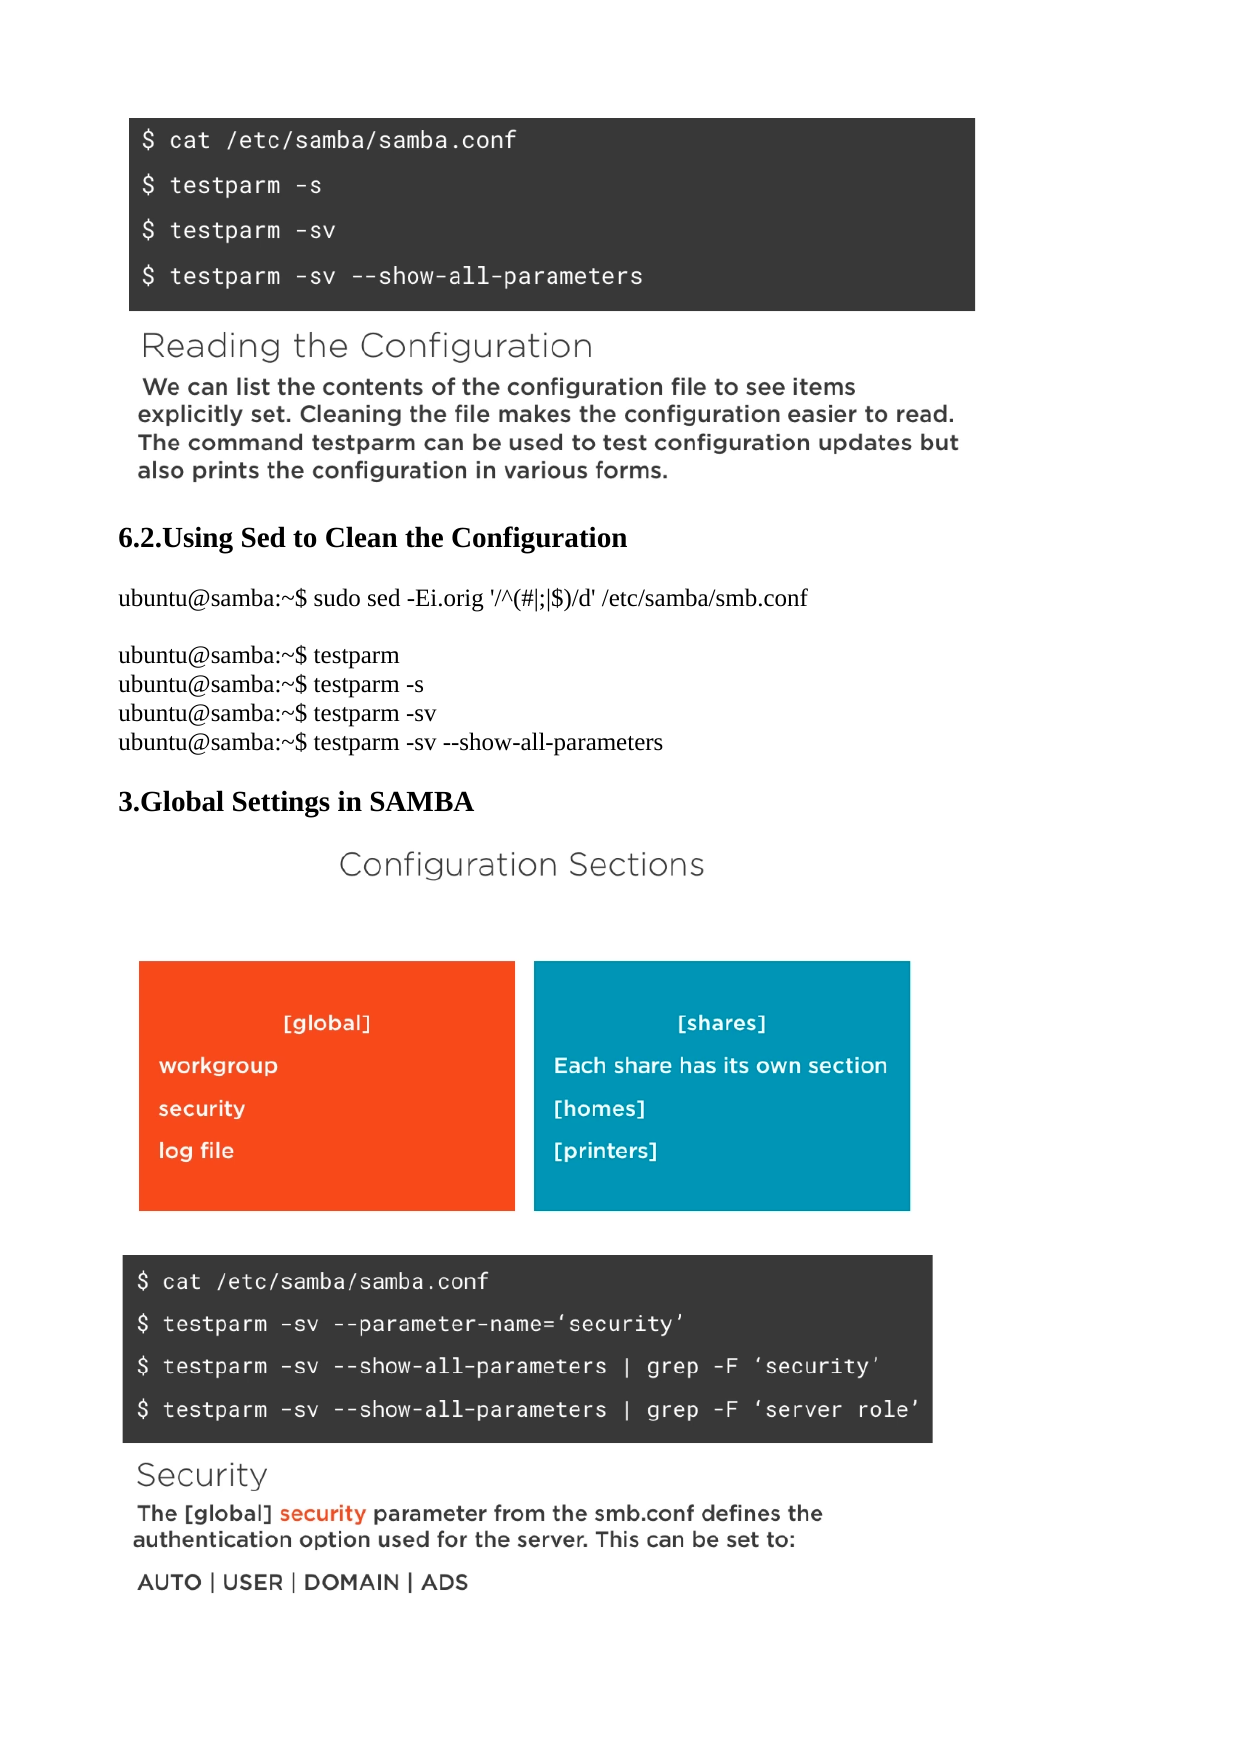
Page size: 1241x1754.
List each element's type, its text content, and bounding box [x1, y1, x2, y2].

text ubuntu@samba:~$ testparm -sv --show-all-parameters [118, 727, 1122, 755]
text 6.2.Using Sed to Clean the Configuration [118, 521, 1122, 554]
text ubuntu@samba:~$ testparm [118, 640, 1122, 669]
picture [129, 118, 976, 492]
text ubuntu@samba:~$ sudo sed -Ei.orig '/^(#|;|$)/d' /etc/samba/smb.conf [118, 583, 1122, 612]
text ubuntu@samba:~$ testparm -s [118, 669, 1122, 698]
picture [122, 1255, 933, 1608]
picture [121, 834, 919, 1221]
text 3.Global Settings in SAMBA [118, 784, 1122, 818]
text ubuntu@samba:~$ testparm -sv [118, 698, 1122, 727]
